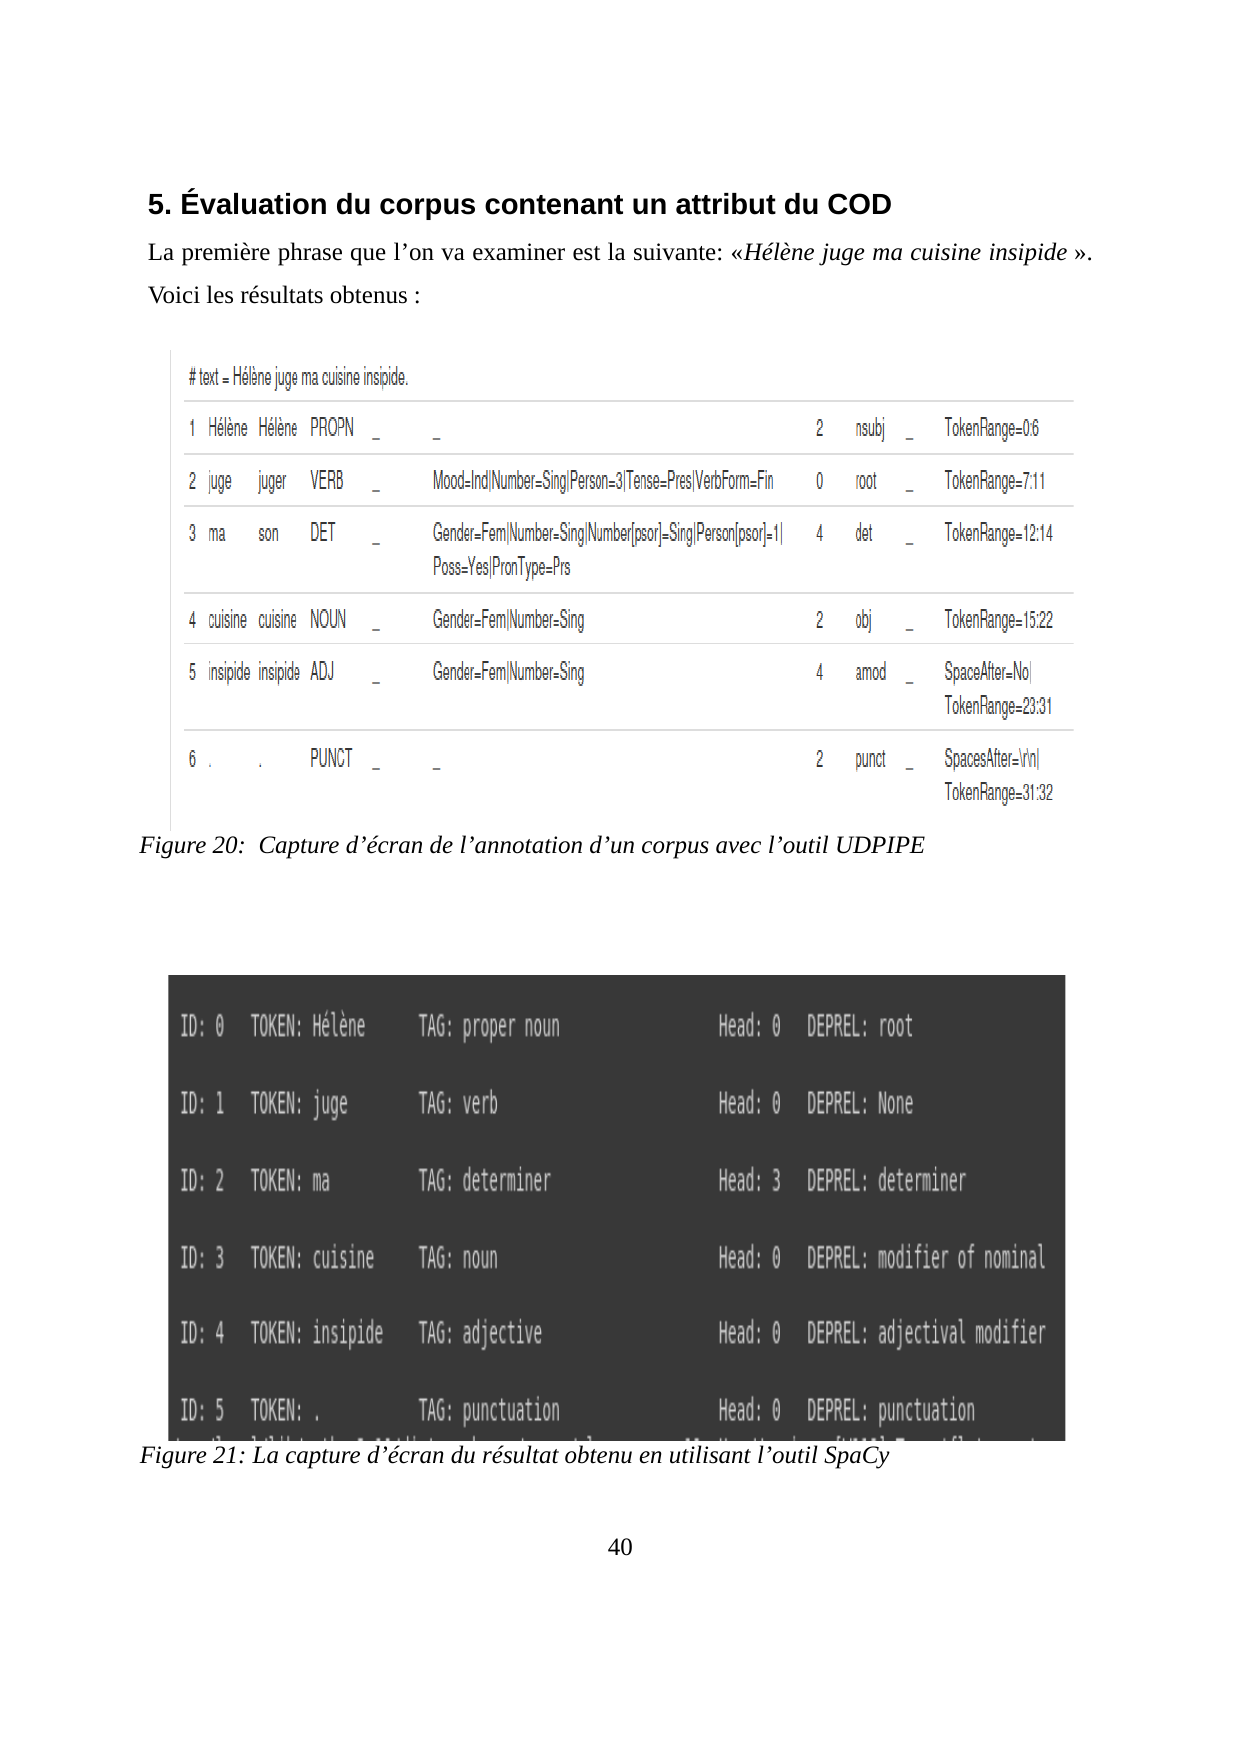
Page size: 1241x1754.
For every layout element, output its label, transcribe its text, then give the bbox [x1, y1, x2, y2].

text Figure 21: La capture d’écran du résultat obtenu en utilisant l’outil SpaCy [139, 967, 1109, 1469]
text Figure 20: Capture d’écran de l’annotation d’un corpus avec l’outil UDPIPE [139, 351, 1101, 859]
text La première phrase que l’on va examiner est la suivante: «Hélène juge ma cuisine insipide ». Voici les résultats obtenus : [148, 237, 1092, 309]
picture [166, 350, 1074, 831]
subtitle 5. Évaluation du corpus contenant un attribut du COD [148, 187, 1092, 221]
picture [168, 975, 1066, 1441]
